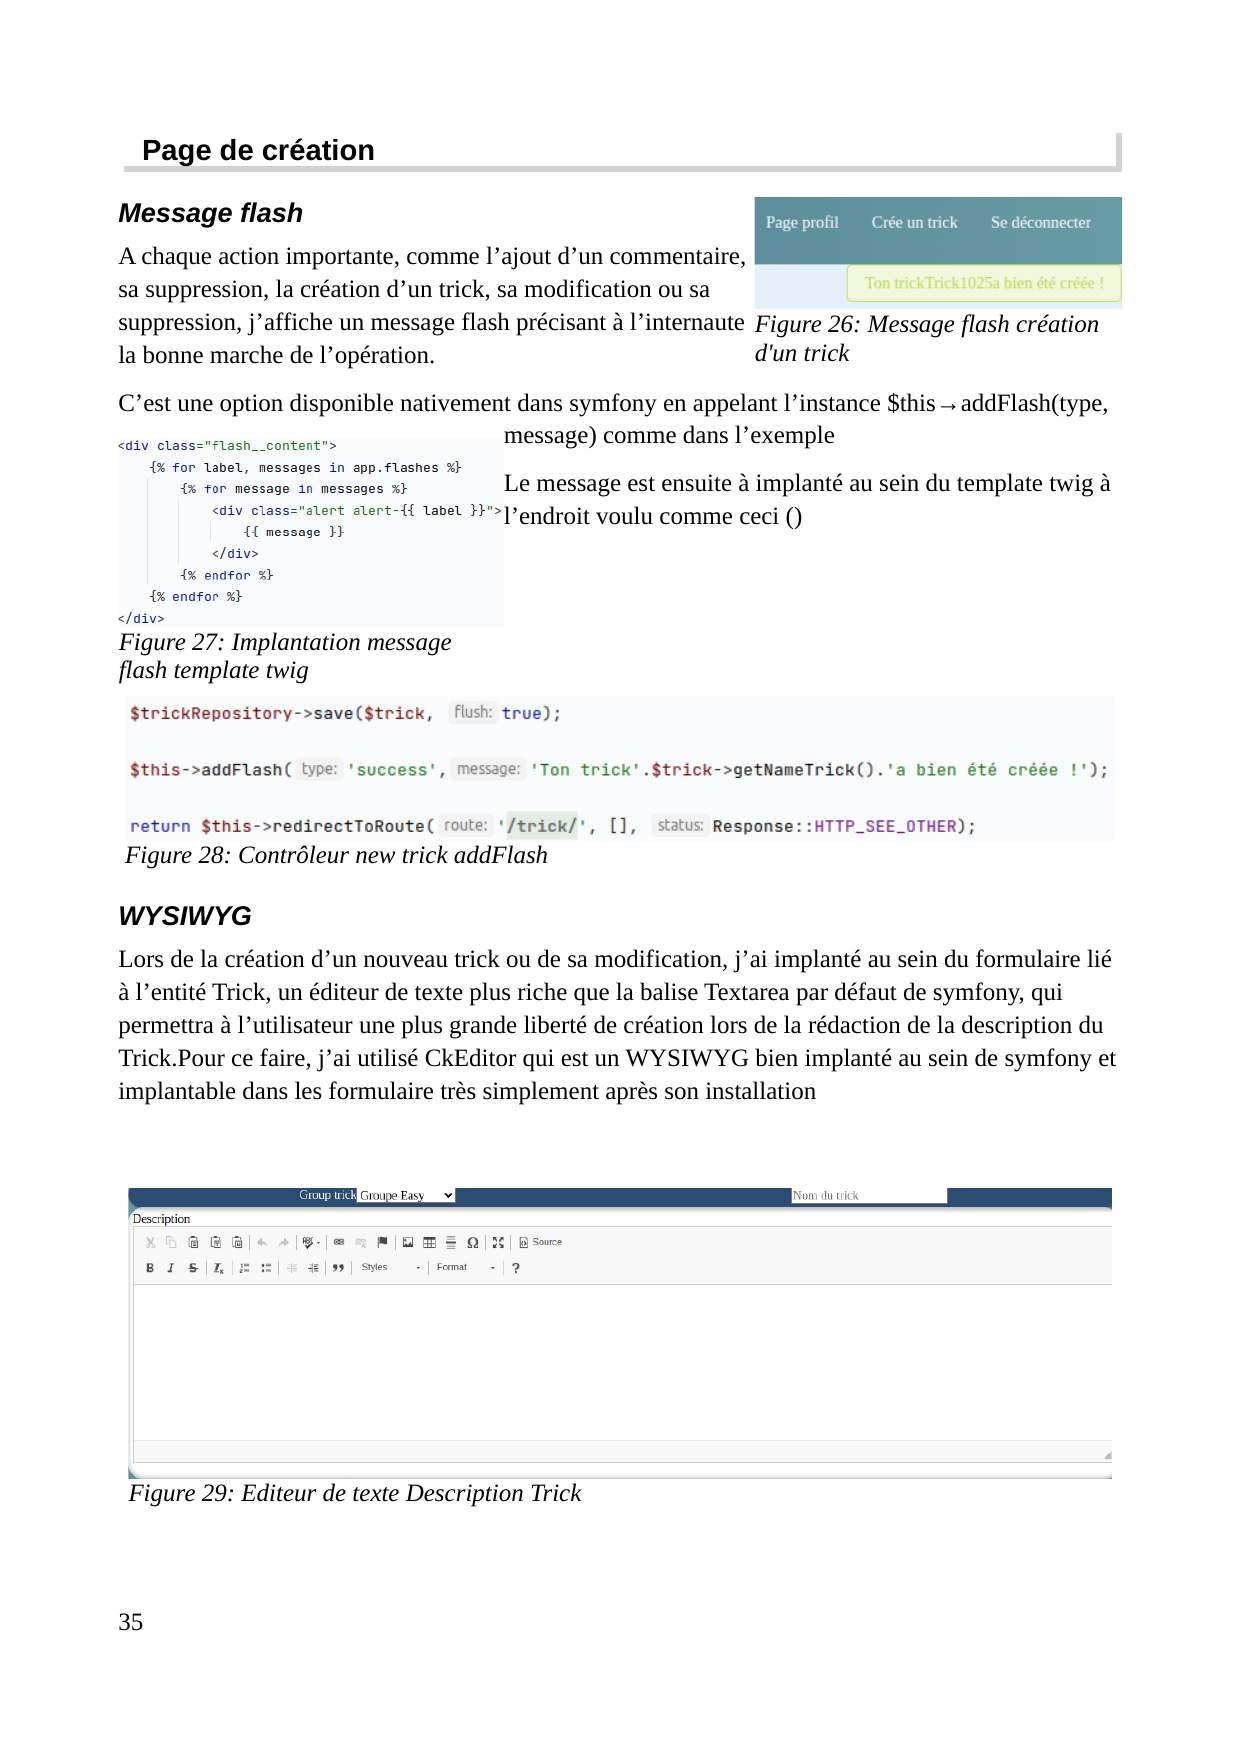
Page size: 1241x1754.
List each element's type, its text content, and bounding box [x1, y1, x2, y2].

text A chaque action importante, comme l’ajout d’un commentaire, sa suppression, la création d’un trick, sa modification ou sa suppression, j’affiche un message flash précisant à l’internaute la bonne marche de l’opération. [118, 241, 1122, 369]
picture [125, 696, 1116, 841]
text C’est une option disponible nativement dans symfony en appelant l’instance $this→addFlash(type, message) comme dans l’exemple [118, 388, 1122, 449]
text Le message est ensuite à implanté au sein du template twig à l’endroit voulu comme ceci () [504, 468, 1122, 530]
text Figure 26: Message flash création d'un trick [754, 309, 1122, 367]
text Figure 27: Implantation message flash template twig [118, 627, 504, 684]
text Figure 29: Editeur de texte Description Trick [128, 1479, 1112, 1507]
text Lors de la création d’un nouveau trick ou de sa modification, j’ai implanté au sein du formulaire lié à l’entité Trick, un éditeur de texte plus riche que la balise Textarea par défaut de symfony, qui permettra à l’utilisateur une plus grande liberté de création lors de la rédaction de la description du Trick.Pour ce faire, j’ai utilisé CkEditor qui est un WYSIWYG bien implanté au sein de symfony et implantable dans les formulaire très simplement après son installation [118, 944, 1122, 1105]
picture [754, 197, 1123, 309]
subtitle Message flash [118, 185, 1122, 228]
text Figure 28: Contrôleur new trick addFlash [125, 841, 1115, 869]
subtitle Page de création [118, 133, 1116, 166]
picture [118, 439, 504, 627]
subtitle WYSIWYG [118, 685, 1122, 932]
picture [128, 1188, 1112, 1479]
